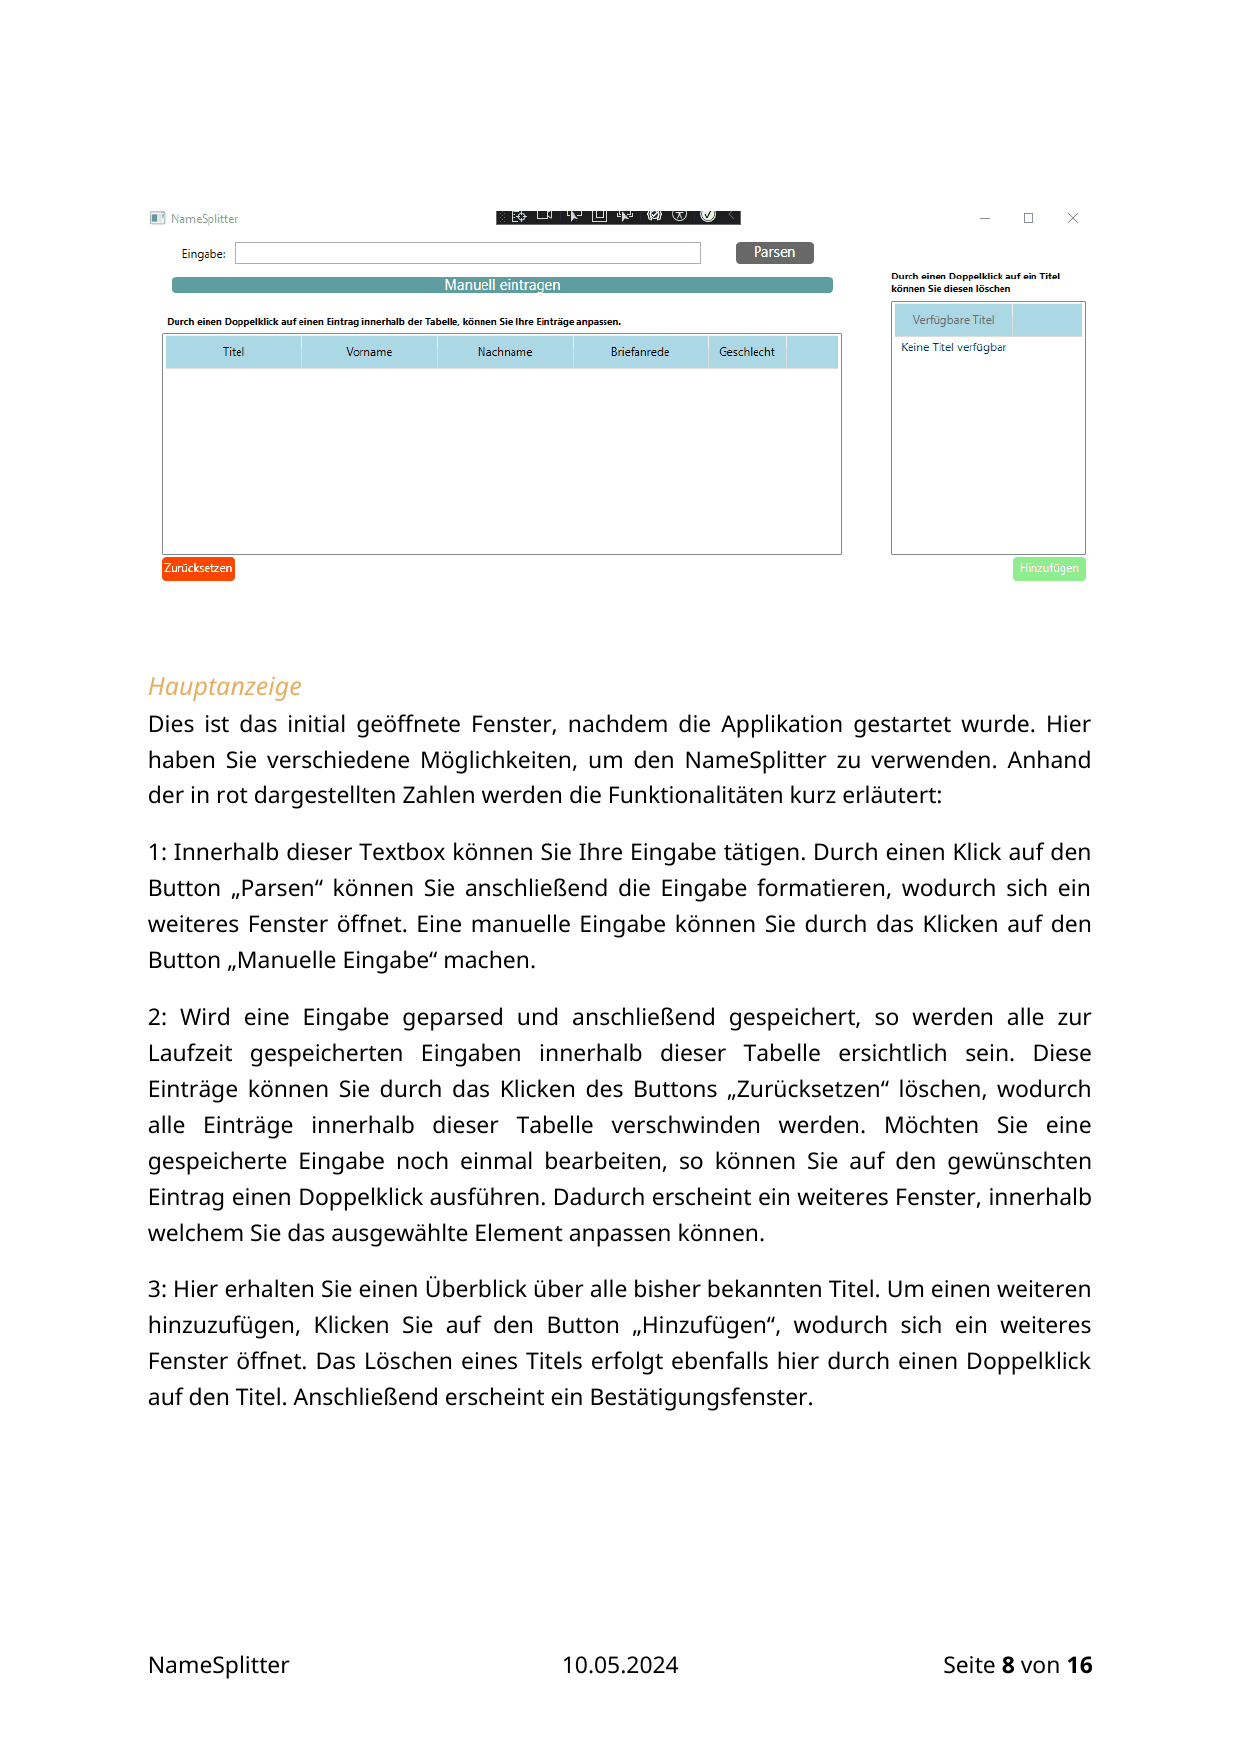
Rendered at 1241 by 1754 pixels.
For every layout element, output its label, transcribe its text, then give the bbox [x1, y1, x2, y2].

text 2: Wird eine Eingabe geparsed und anschließend gespeichert, so werden alle zur Laufzeit gespeicherten Eingaben innerhalb dieser Tabelle ersichtlich sein. Diese Einträge können Sie durch das Klicken des Buttons „Zurücksetzen“ löschen, wodurch alle Einträge innerhalb dieser Tabelle verschwinden werden. Möchten Sie eine gespeicherte Eingabe noch einmal bearbeiten, so können Sie auf den gewünschten Eintrag einen Doppelklick ausführen. Dadurch erscheint ein weiteres Fenster, innerhalb welchem Sie das ausgewählte Element anpassen können. [148, 1001, 1093, 1248]
text Dies ist das initial geöffnete Fenster, nachdem die Applikation gestartet wurde. Hier haben Sie verschiedene Möglichkeiten, um den NameSplitter zu verwenden. Anhand der in rot dargestellten Zahlen werden die Funktionalitäten kurz erläutert: [148, 708, 1093, 811]
text 3: Hier erhalten Sie einen Überblick über alle bisher bekannten Titel. Um einen weiteren hinzuzufügen, Klicken Sie auf den Button „Hinzufügen“, wodurch sich ein weiteres Fenster öffnet. Das Löschen eines Titels erfolgt ebenfalls hier durch einen Doppelklick auf den Titel. Anschließend erscheint ein Bestätigungsfenster. [148, 1273, 1093, 1412]
picture [147, 211, 1093, 582]
subtitle Hauptanzeige [148, 668, 1093, 702]
text 1: Innerhalb dieser Textbox können Sie Ihre Eingabe tätigen. Durch einen Klick auf den Button „Parsen“ können Sie anschließend die Eingabe formatieren, wodurch sich ein weiteres Fenster öffnet. Eine manuelle Eingabe können Sie durch das Klicken auf den Button „Manuelle Eingabe“ machen. [148, 836, 1093, 975]
